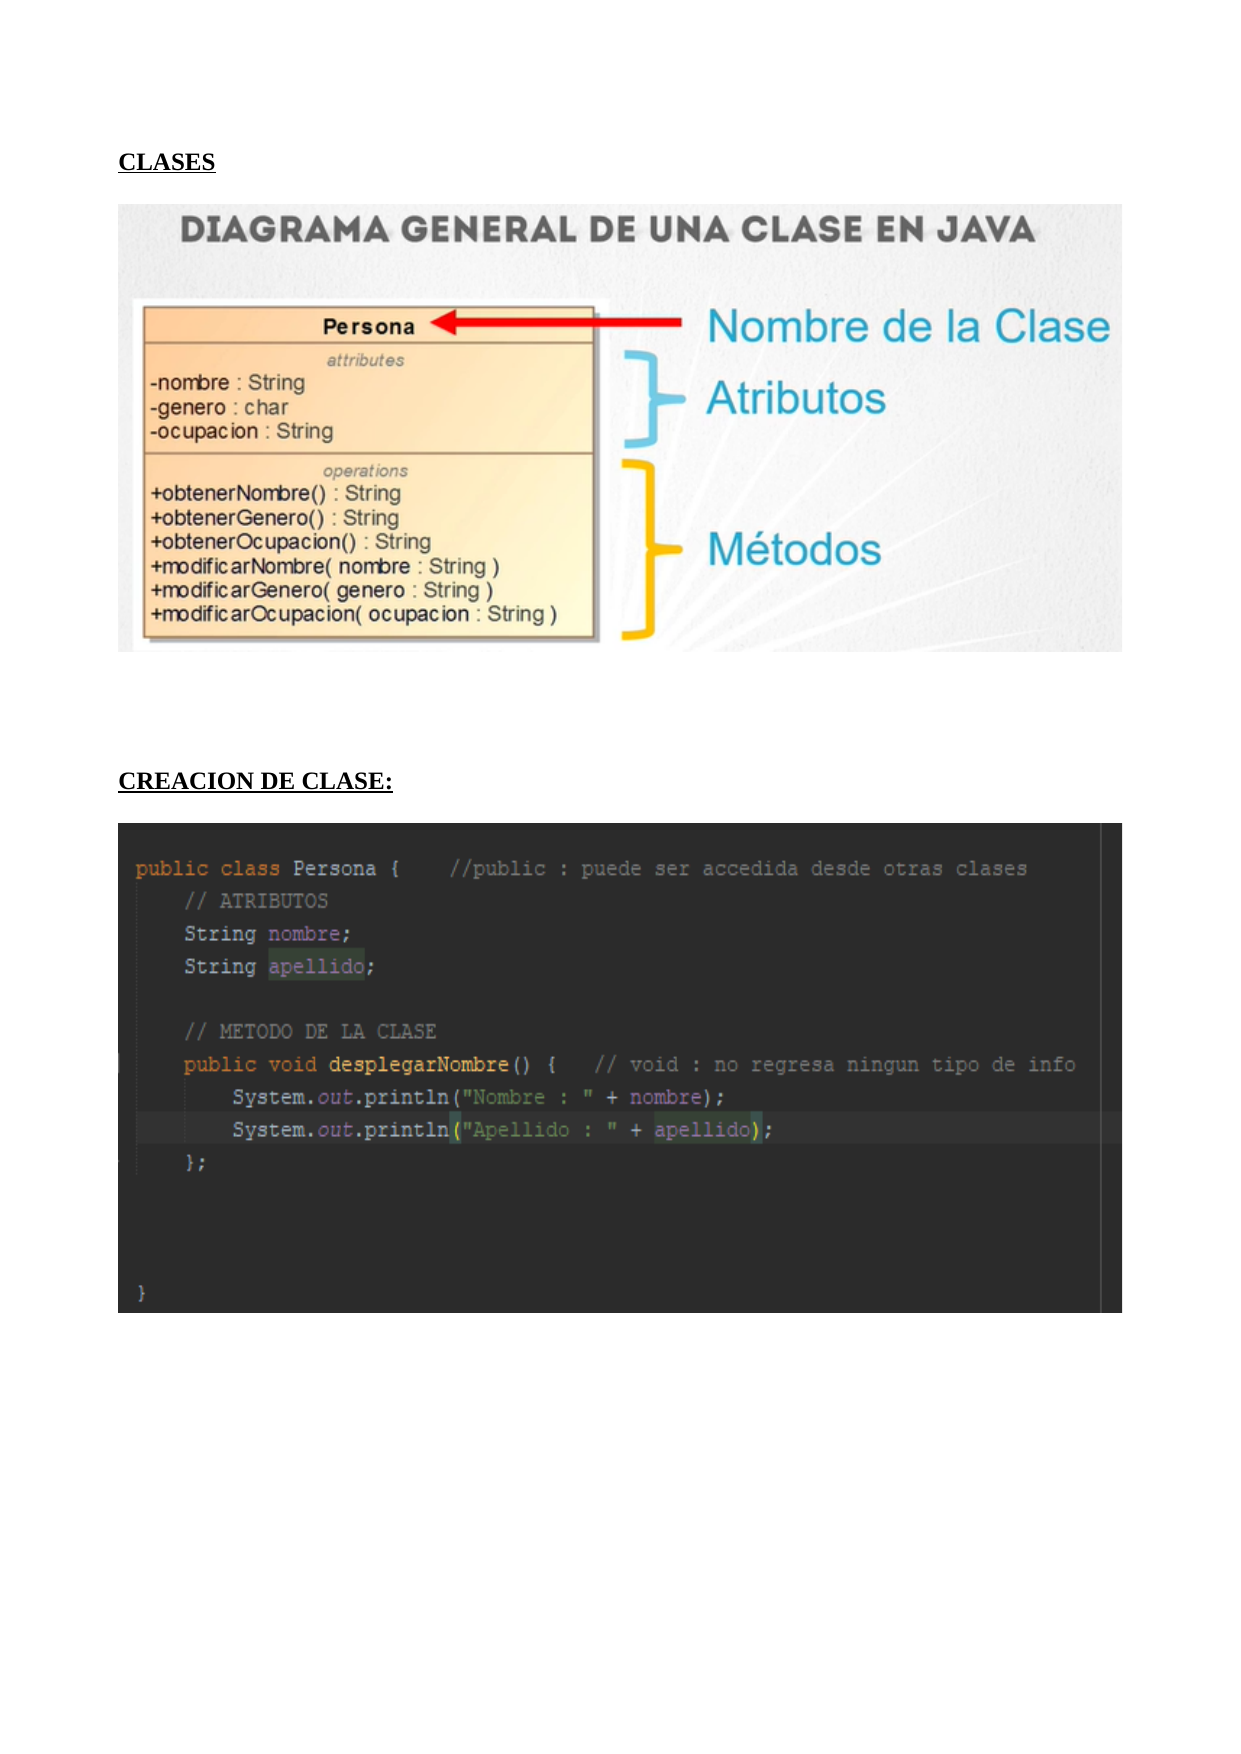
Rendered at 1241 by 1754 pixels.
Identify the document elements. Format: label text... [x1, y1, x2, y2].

picture [118, 823, 1123, 1313]
text CREACION DE CLASE: [118, 766, 1122, 795]
picture [118, 204, 1123, 652]
text CLASES [118, 147, 1122, 176]
